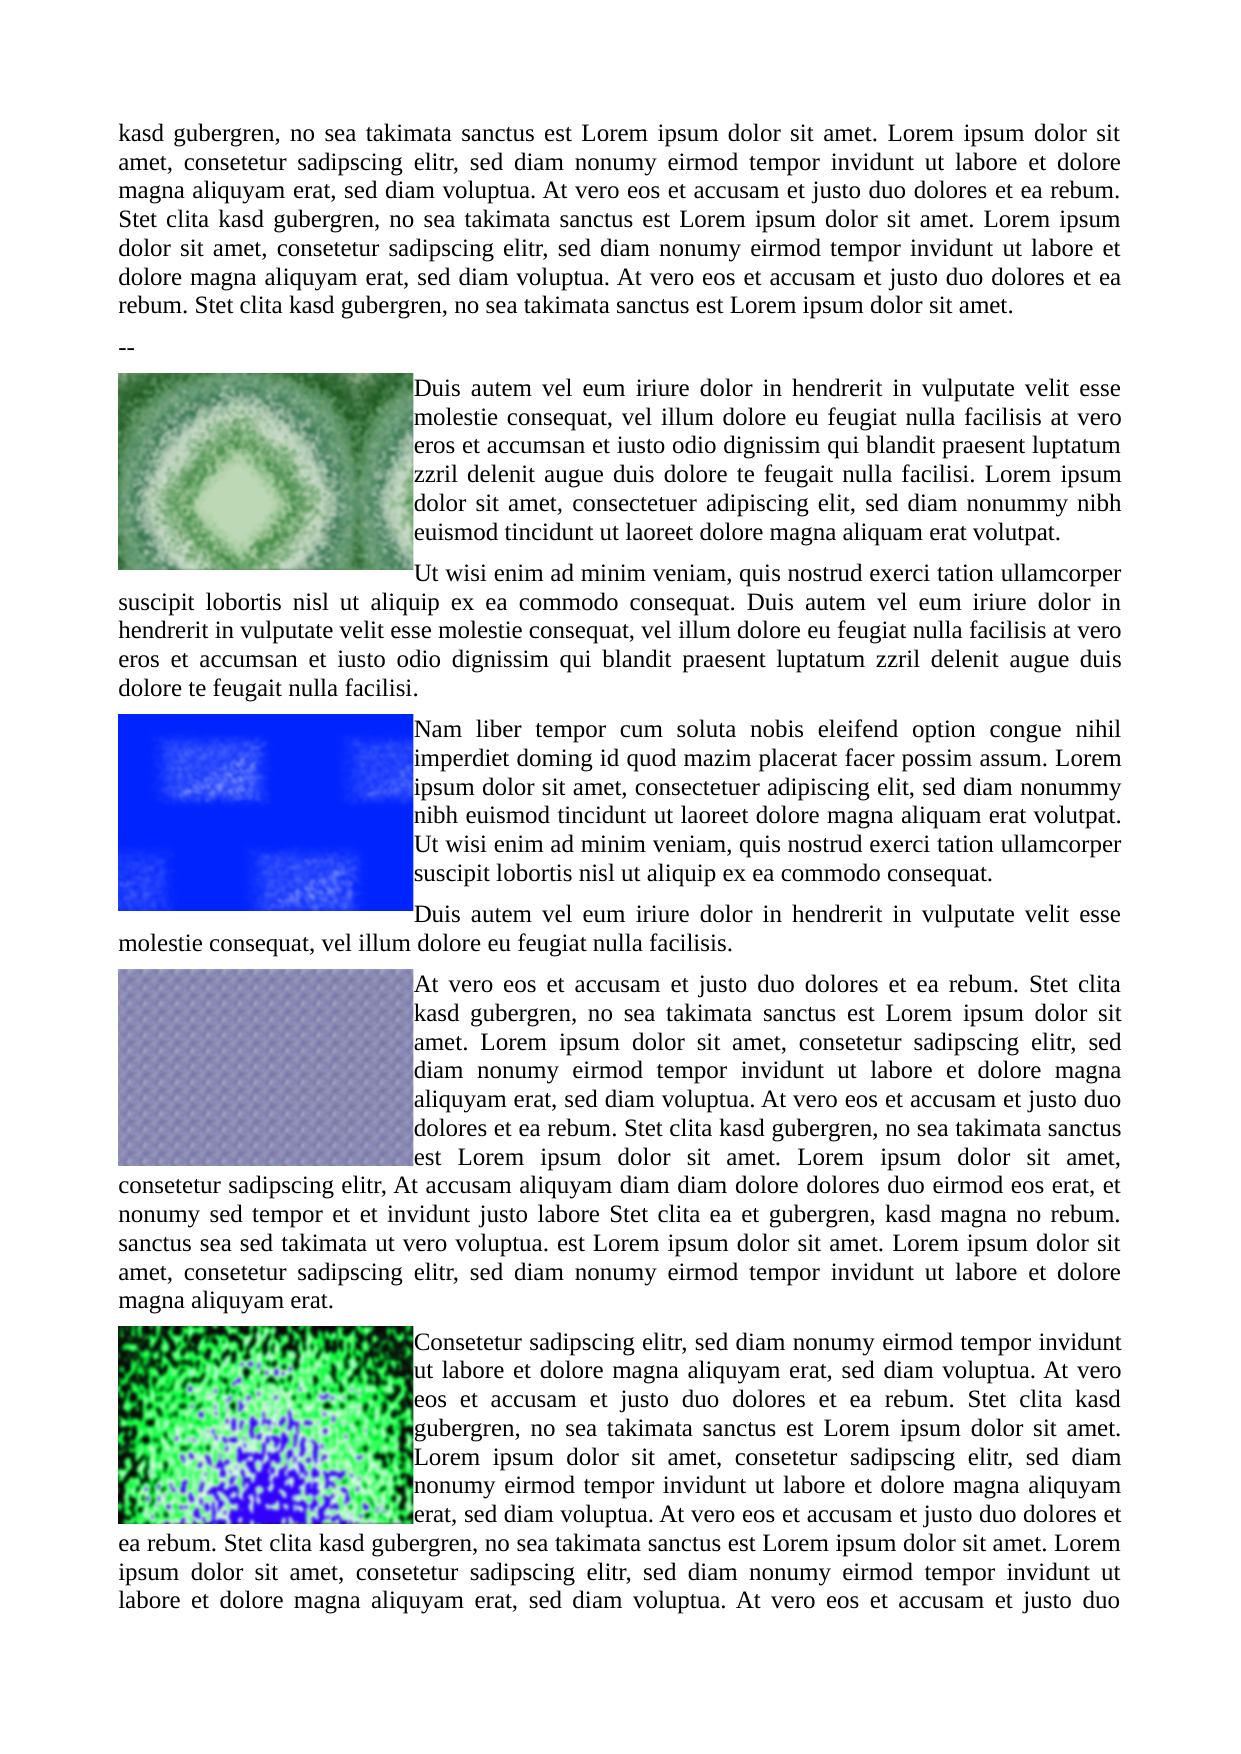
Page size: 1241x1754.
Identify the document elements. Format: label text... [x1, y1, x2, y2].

text Nam liber tempor cum soluta nobis eleifend option congue nihil imperdiet doming id quod mazim placerat facer possim assum. Lorem ipsum dolor sit amet, consectetuer adipiscing elit, sed diam nonummy nibh euismod tincidunt ut laoreet dolore magna aliquam erat volutpat. Ut wisi enim ad minim veniam, quis nostrud exerci tation ullamcorper suscipit lobortis nisl ut aliquip ex ea commodo consequat. [414, 714, 1122, 887]
text -- [118, 332, 1122, 361]
text kasd gubergren, no sea takimata sanctus est Lorem ipsum dolor sit amet. Lorem ipsum dolor sit amet, consetetur sadipscing elitr, sed diam nonumy eirmod tempor invidunt ut labore et dolore magna aliquyam erat, sed diam voluptua. At vero eos et accusam et justo duo dolores et ea rebum. Stet clita kasd gubergren, no sea takimata sanctus est Lorem ipsum dolor sit amet. Lorem ipsum dolor sit amet, consetetur sadipscing elitr, sed diam nonumy eirmod tempor invidunt ut labore et dolore magna aliquyam erat, sed diam voluptua. At vero eos et accusam et justo duo dolores et ea rebum. Stet clita kasd gubergren, no sea takimata sanctus est Lorem ipsum dolor sit amet. [118, 118, 1122, 319]
text Duis autem vel eum iriure dolor in hendrerit in vulputate velit esse molestie consequat, vel illum dolore eu feugiat nulla facilisis at vero eros et accumsan et iusto odio dignissim qui blandit praesent luptatum zzril delenit augue duis dolore te feugait nulla facilisi. Lorem ipsum dolor sit amet, consectetuer adipiscing elit, sed diam nonummy nibh euismod tincidunt ut laoreet dolore magna aliquam erat volutpat. [414, 373, 1122, 546]
picture [118, 373, 414, 570]
text At vero eos et accusam et justo duo dolores et ea rebum. Stet clita kasd gubergren, no sea takimata sanctus est Lorem ipsum dolor sit amet. Lorem ipsum dolor sit amet, consetetur sadipscing elitr, sed diam nonumy eirmod tempor invidunt ut labore et dolore magna aliquyam erat, sed diam voluptua. At vero eos et accusam et justo duo dolores et ea rebum. Stet clita kasd gubergren, no sea takimata sanctus est Lorem ipsum dolor sit amet. Lorem ipsum dolor sit amet, consetetur sadipscing elitr, At accusam aliquyam diam diam dolore dolores duo eirmod eos erat, et nonumy sed tempor et et invidunt justo labore Stet clita ea et gubergren, kasd magna no rebum. sanctus sea sed takimata ut vero voluptua. est Lorem ipsum dolor sit amet. Lorem ipsum dolor sit amet, consetetur sadipscing elitr, sed diam nonumy eirmod tempor invidunt ut labore et dolore magna aliquyam erat. [118, 969, 1122, 1314]
picture [118, 714, 414, 911]
text Ut wisi enim ad minim veniam, quis nostrud exerci tation ullamcorper suscipit lobortis nisl ut aliquip ex ea commodo consequat. Duis autem vel eum iriure dolor in hendrerit in vulputate velit esse molestie consequat, vel illum dolore eu feugiat nulla facilisis at vero eros et accumsan et iusto odio dignissim qui blandit praesent luptatum zzril delenit augue duis dolore te feugait nulla facilisi. [118, 558, 1122, 702]
picture [118, 969, 414, 1166]
text Consetetur sadipscing elitr, sed diam nonumy eirmod tempor invidunt ut labore et dolore magna aliquyam erat, sed diam voluptua. At vero eos et accusam et justo duo dolores et ea rebum. Stet clita kasd gubergren, no sea takimata sanctus est Lorem ipsum dolor sit amet. Lorem ipsum dolor sit amet, consetetur sadipscing elitr, sed diam nonumy eirmod tempor invidunt ut labore et dolore magna aliquyam erat, sed diam voluptua. At vero eos et accusam et justo duo dolores et ea rebum. Stet clita kasd gubergren, no sea takimata sanctus est Lorem ipsum dolor sit amet. Lorem ipsum dolor sit amet, consetetur sadipscing elitr, sed diam nonumy eirmod tempor invidunt ut labore et dolore magna aliquyam erat, sed diam voluptua. At vero eos et accusam et justo duo [118, 1327, 1122, 1614]
picture [118, 1326, 414, 1524]
text Duis autem vel eum iriure dolor in hendrerit in vulputate velit esse molestie consequat, vel illum dolore eu feugiat nulla facilisis. [118, 899, 1122, 957]
